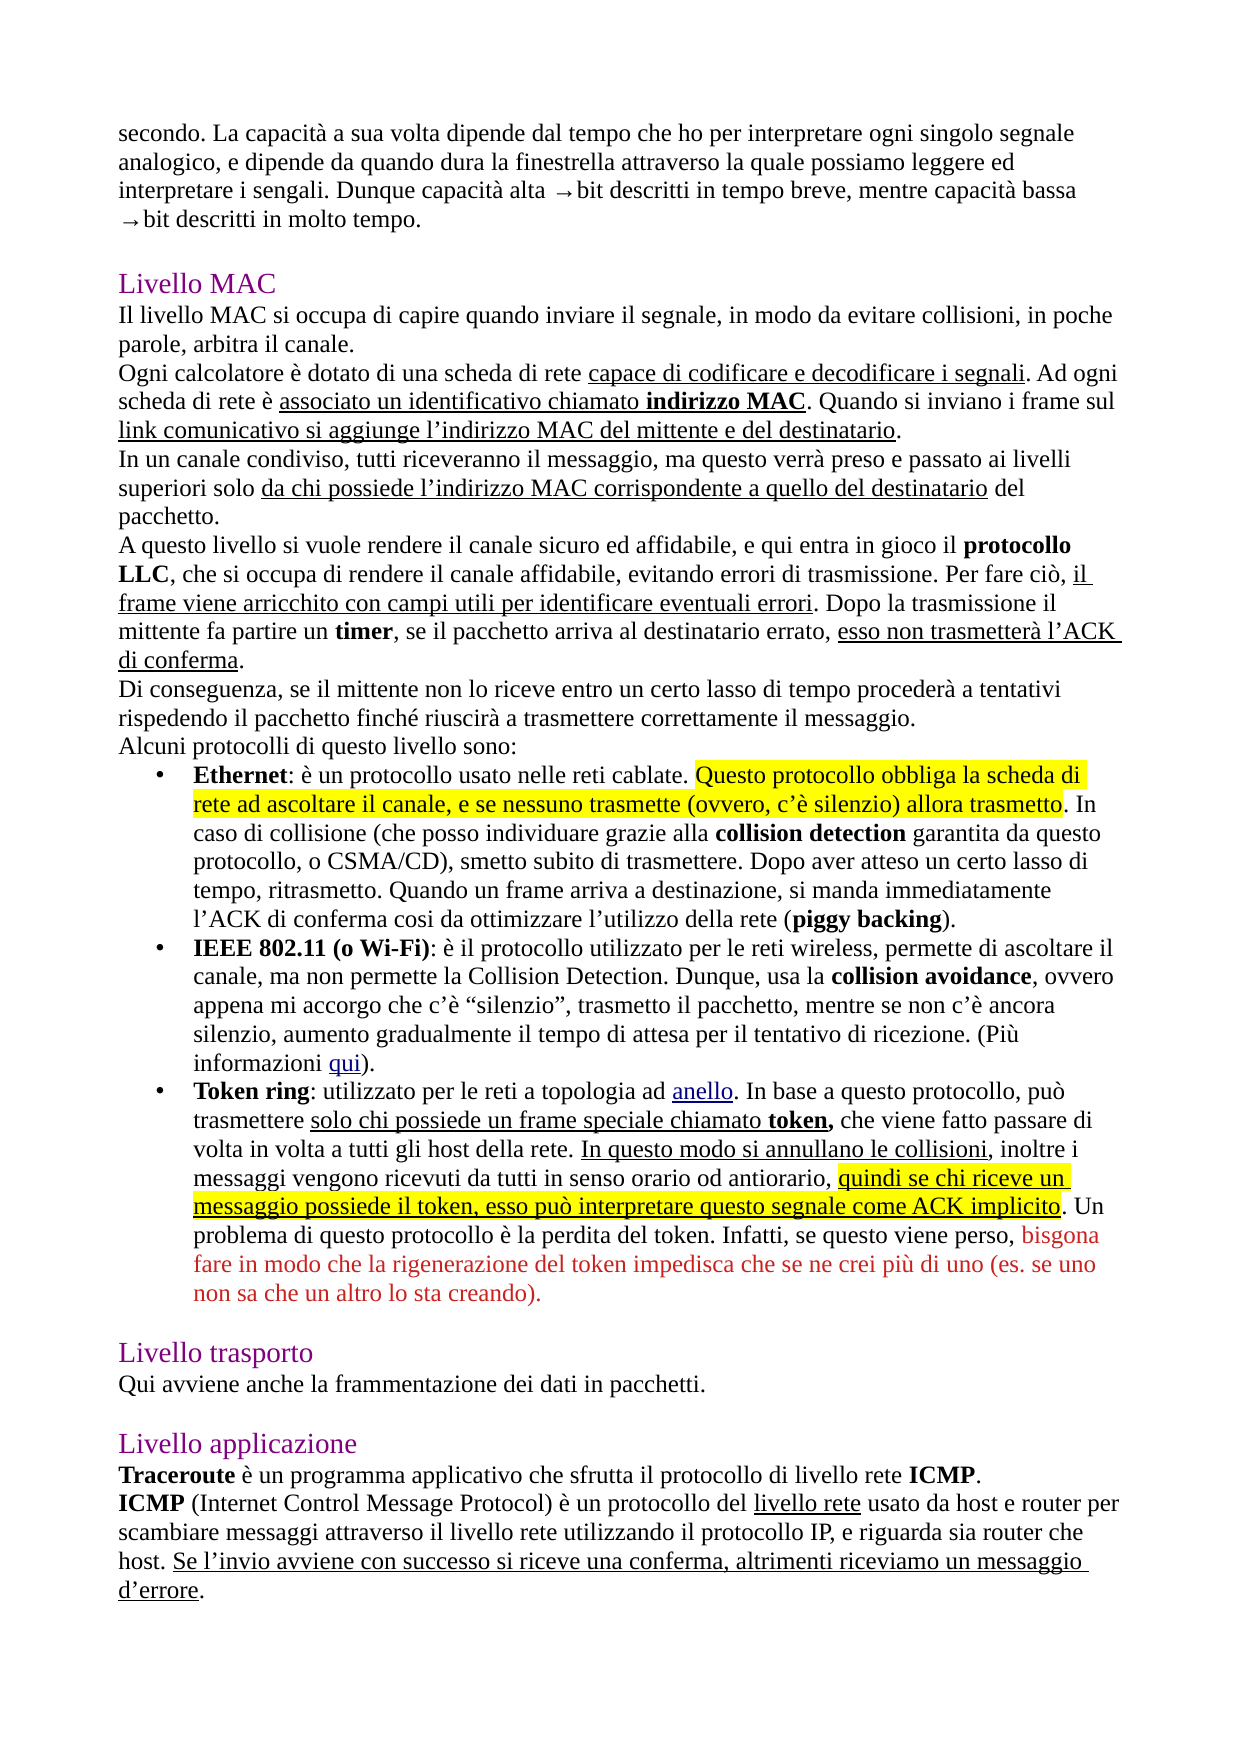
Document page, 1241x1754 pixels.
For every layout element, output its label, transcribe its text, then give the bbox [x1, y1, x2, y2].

text Traceroute è un programma applicativo che sfrutta il protocollo di livello rete ICMP. [118, 1460, 1122, 1488]
text Ogni calcolatore è dotato di una scheda di rete capace di codificare e decodificare i segnali. Ad ogni scheda di rete è associato un identificativo chiamato indirizzo MAC. Quando si inviano i frame sul link comunicativo si aggiunge l’indirizzo MAC del mittente e del destinatario. [118, 358, 1122, 444]
text Livello MAC [118, 267, 1122, 300]
list IEEE 802.11 (o Wi-Fi): è il protocollo utilizzato per le reti wireless, permette di ascoltare il canale, ma non permette la Collision Detection. Dunque, usa la collision avoidance, ovvero appena mi accorgo che c’è “silenzio”, trasmetto il pacchetto, mentre se non c’è ancora silenzio, aumento gradualmente il tempo di attesa per il tentativo di ricezione. (Più informazioni qui). [156, 933, 1122, 1076]
text Alcuni protocolli di questo livello sono: [118, 731, 1122, 760]
text Livello trasporto [118, 1335, 1122, 1369]
text Di conseguenza, se il mittente non lo riceve entro un certo lasso di tempo procederà a tentativi rispedendo il pacchetto finché riuscirà a trasmettere correttamente il messaggio. [118, 674, 1122, 731]
list Ethernet: è un protocollo usato nelle reti cablate. Questo protocollo obbliga la scheda di rete ad ascoltare il canale, e se nessuno trasmette (ovvero, c’è silenzio) allora trasmetto. In caso di collisione (che posso individuare grazie alla collision detection garantita da questo protocollo, o CSMA/CD), smetto subito di trasmettere. Dopo aver atteso un certo lasso di tempo, ritrasmetto. Quando un frame arriva a destinazione, si manda immediatamente l’ACK di conferma cosi da ottimizzare l’utilizzo della rete (piggy backing). [156, 760, 1122, 933]
text Il livello MAC si occupa di capire quando inviare il segnale, in modo da evitare collisioni, in poche parole, arbitra il canale. [118, 300, 1122, 358]
text Livello applicazione [118, 1426, 1122, 1460]
text A questo livello si vuole rendere il canale sicuro ed affidabile, e qui entra in gioco il protocollo LLC, che si occupa di rendere il canale affidabile, evitando errori di trasmissione. Per fare ciò, il frame viene arricchito con campi utili per identificare eventuali errori. Dopo la trasmissione il mittente fa partire un timer, se il pacchetto arriva al destinatario errato, esso non trasmetterà l’ACK di conferma. [118, 530, 1122, 674]
text In un canale condiviso, tutti riceveranno il messaggio, ma questo verrà preso e passato ai livelli superiori solo da chi possiede l’indirizzo MAC corrispondente a quello del destinatario del pacchetto. [118, 444, 1122, 530]
list Token ring: utilizzato per le reti a topologia ad anello. In base a questo protocollo, può trasmettere solo chi possiede un frame speciale chiamato token, che viene fatto passare di volta in volta a tutti gli host della rete. In questo modo si annullano le collisioni, inoltre i messaggi vengono ricevuti da tutti in senso orario od antiorario, quindi se chi riceve un messaggio possiede il token, esso può interpretare questo segnale come ACK implicito. Un problema di questo protocollo è la perdita del token. Infatti, se questo viene perso, bisgona fare in modo che la rigenerazione del token impedisca che se ne crei più di uno (es. se uno non sa che un altro lo sta creando). [156, 1076, 1122, 1306]
text secondo. La capacità a sua volta dipende dal tempo che ho per interpretare ogni singolo segnale analogico, e dipende da quando dura la finestrella attraverso la quale possiamo leggere ed interpretare i sengali. Dunque capacità alta →bit descritti in tempo breve, mentre capacità bassa →bit descritti in molto tempo. [118, 118, 1122, 233]
text Qui avviene anche la frammentazione dei dati in pacchetti. [118, 1369, 1122, 1397]
text ICMP (Internet Control Message Protocol) è un protocollo del livello rete usato da host e router per scambiare messaggi attraverso il livello rete utilizzando il protocollo IP, e riguarda sia router che host. Se l’invio avviene con successo si riceve una conferma, altrimenti riceviamo un messaggio d’errore. [118, 1488, 1122, 1603]
